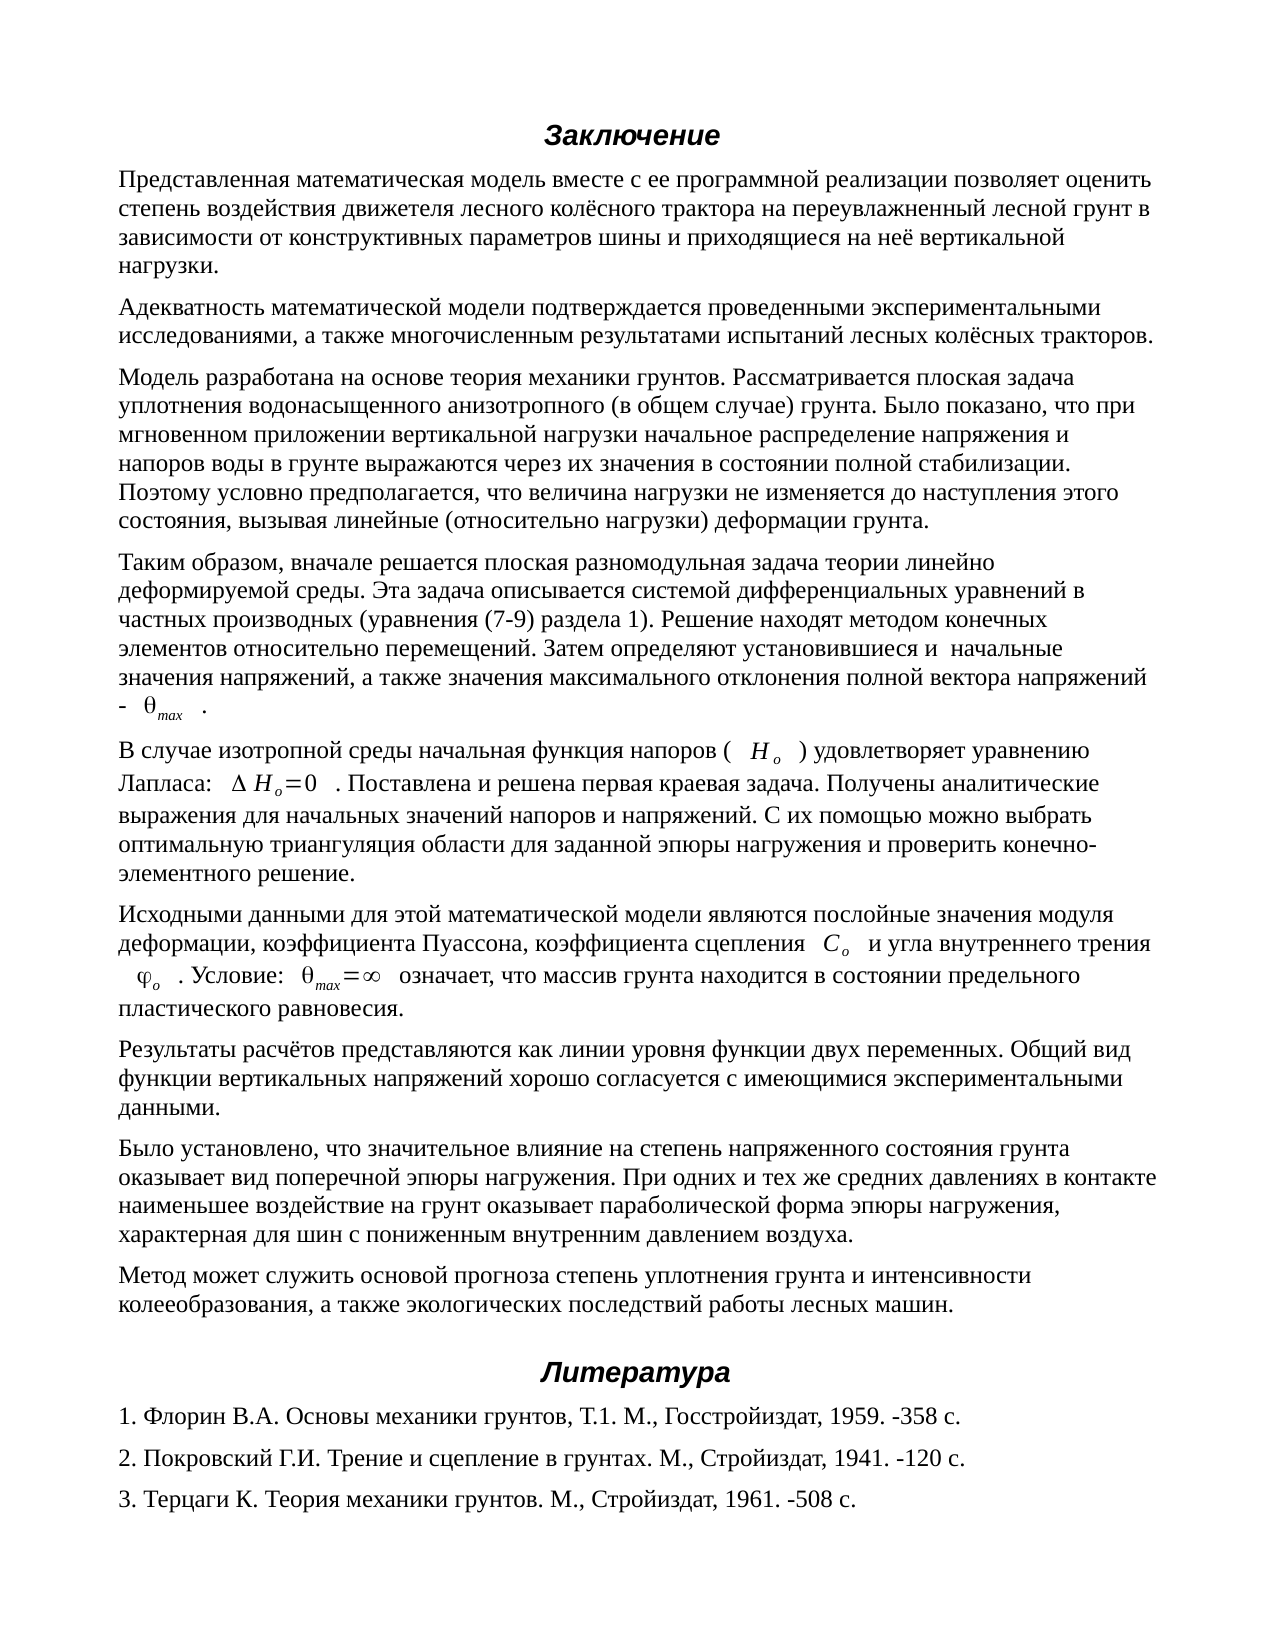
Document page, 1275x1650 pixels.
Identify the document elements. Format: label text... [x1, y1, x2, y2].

text Таким образом, вначале решается плоская разномодульная задача теории линейно деформируемой среды. Эта задача описывается системой дифференциальных уравнений в частных производных (уравнения (7-9) раздела 1). Решение находят методом конечных элементов относительно перемещений. Затем определяют установившиеся и начальные значения напряжений, а также значения максимального отклонения полной вектора напряжений -. [118, 547, 1157, 723]
text 1. Флорин В.А. Основы механики грунтов, Т.1. М., Госстройиздат, 1959. -358 с. [118, 1401, 1157, 1430]
text Адекватность математической модели подтверждается проведенными экспериментальными исследованиями, а также многочисленным результатами испытаний лесных колёсных тракторов. [118, 292, 1157, 349]
text 2. Покровский Г.И. Трение и сцепление в грунтах. М., Стройиздат, 1941. -120 с. [118, 1443, 1157, 1471]
text 3. Терцаги К. Теория механики грунтов. М., Стройиздат, 1961. -508 с. [118, 1484, 1157, 1513]
text В случае изотропной среды начальная функция напоров () удовлетворяет уравнению Лапласа:. Поставлена и решена первая краевая задача. Получены аналитические выражения для начальных значений напоров и напряжений. С их помощью можно выбрать оптимальную триангуляция области для заданной эпюры нагружения и проверить конечно-элементного решение. [118, 735, 1157, 887]
text Модель разработана на основе теория механики грунтов. Рассматривается плоская задача уплотнения водонасыщенного анизотропного (в общем случае) грунта. Было показано, что при мгновенном приложении вертикальной нагрузки начальное распределение напряжения и напоров воды в грунте выражаются через их значения в состоянии полной стабилизации. Поэтому условно предполагается, что величина нагрузки не изменяется до наступления этого состояния, вызывая линейные (относительно нагрузки) деформации грунта. [118, 362, 1157, 534]
subtitle Заключение [118, 118, 1157, 152]
text Представленная математическая модель вместе с ее программной реализации позволяет оценить степень воздействия движетеля лесного колёсного трактора на переувлажненный лесной грунт в зависимости от конструктивных параметров шины и приходящиеся на неё вертикальной нагрузки. [118, 164, 1157, 279]
text Результаты расчётов представляются как линии уровня функции двух переменных. Общий вид функции вертикальных напряжений хорошо согласуется с имеющимися экспериментальными данными. [118, 1034, 1157, 1120]
subtitle Литература [118, 1355, 1157, 1389]
text Было установлено, что значительное влияние на степень напряженного состояния грунта оказывает вид поперечной эпюры нагружения. При одних и тех же средних давлениях в контакте наименьшее воздействие на грунт оказывает параболической форма эпюры нагружения, характерная для шин с пониженным внутренним давлением воздуха. [118, 1133, 1157, 1248]
text Метод может служить основой прогноза степень уплотнения грунта и интенсивности колееобразования, а также экологических последствий работы лесных машин. [118, 1260, 1157, 1318]
text Исходными данными для этой математической модели являются послойные значения модуля деформации, коэффициента Пуассона, коэффициента сцепленияи угла внутреннего трения. Условие:означает, что массив грунта находится в состоянии предельного пластического равновесия. [118, 899, 1157, 1022]
